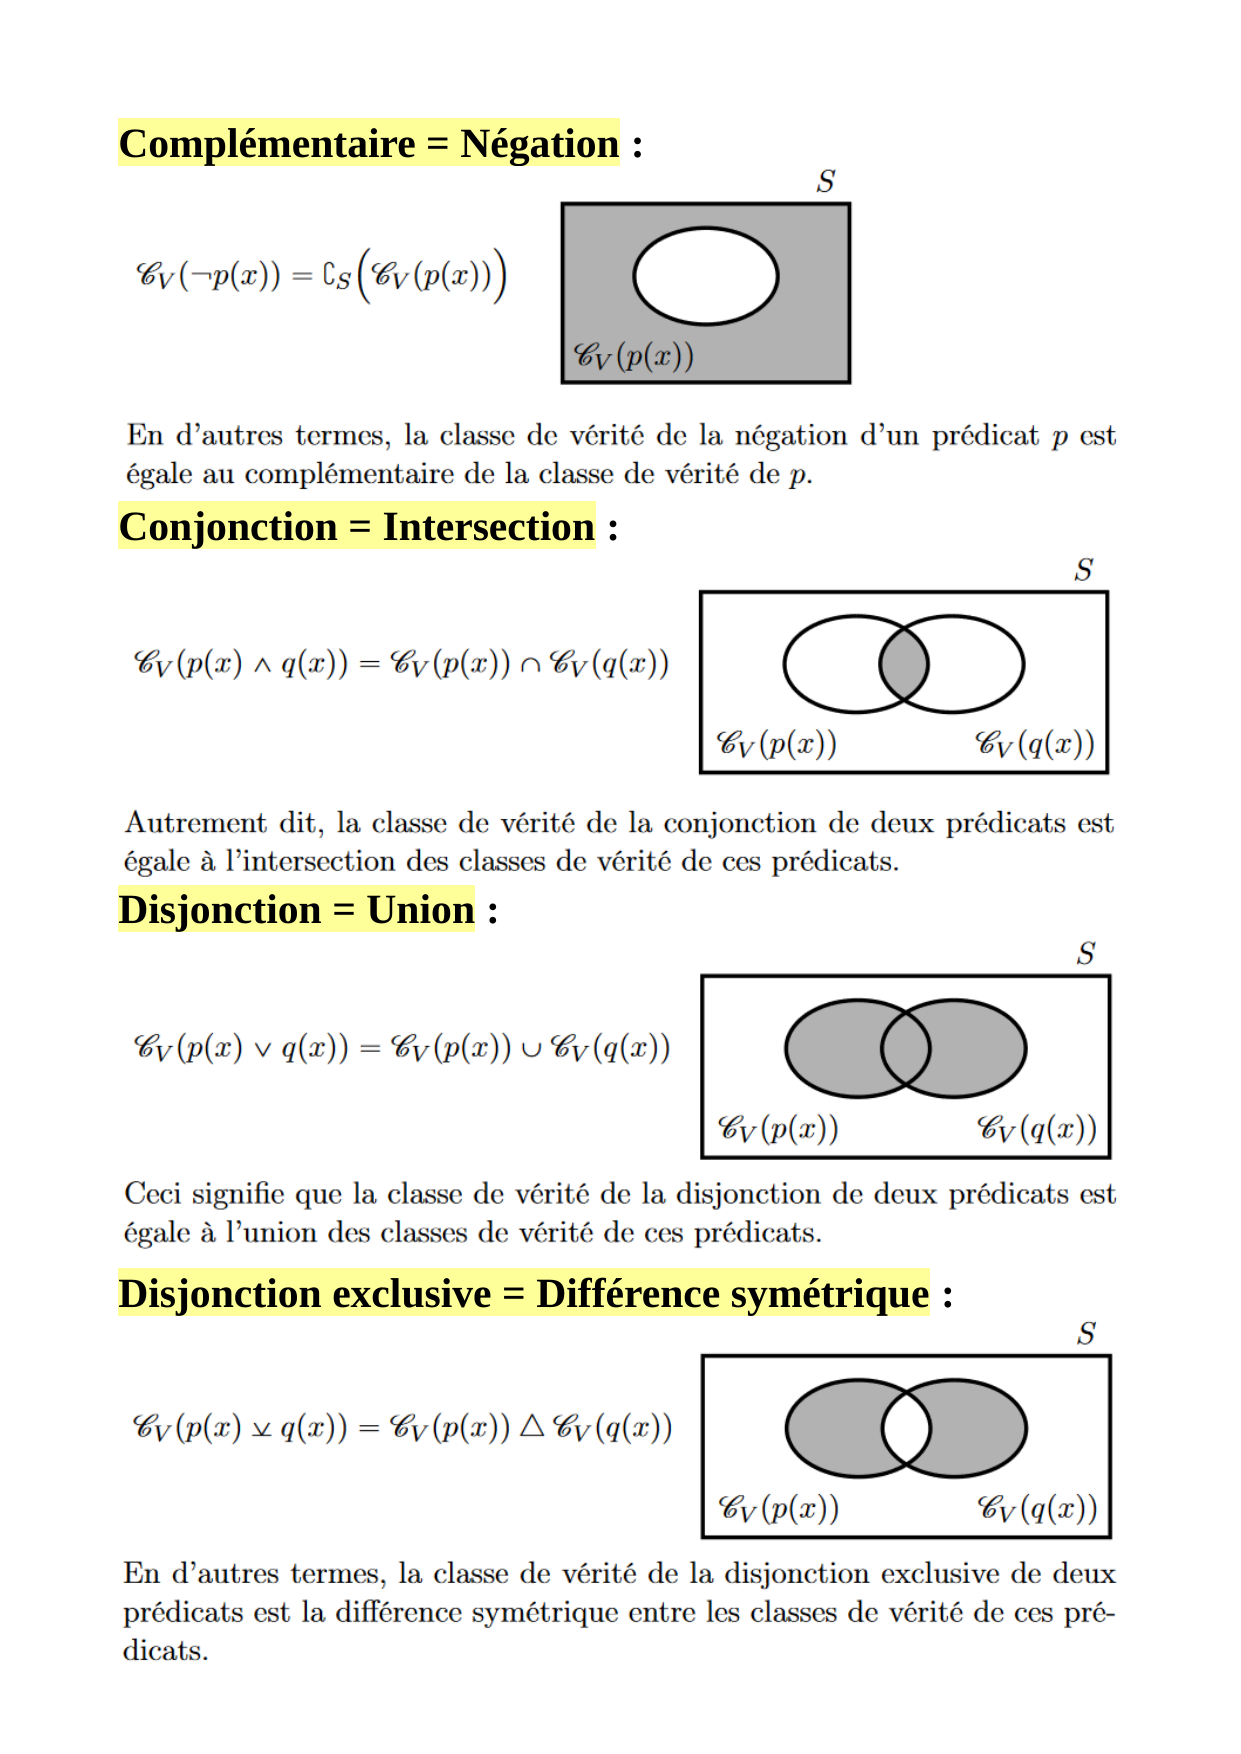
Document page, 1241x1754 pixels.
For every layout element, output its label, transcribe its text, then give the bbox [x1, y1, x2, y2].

text Conjonction = Intersection : [118, 501, 1122, 549]
text Disjonction = Union : [118, 885, 1122, 932]
text Disjonction exclusive = Différence symétrique : [118, 1268, 1122, 1316]
text Complémentaire = Négation : [118, 118, 1122, 166]
